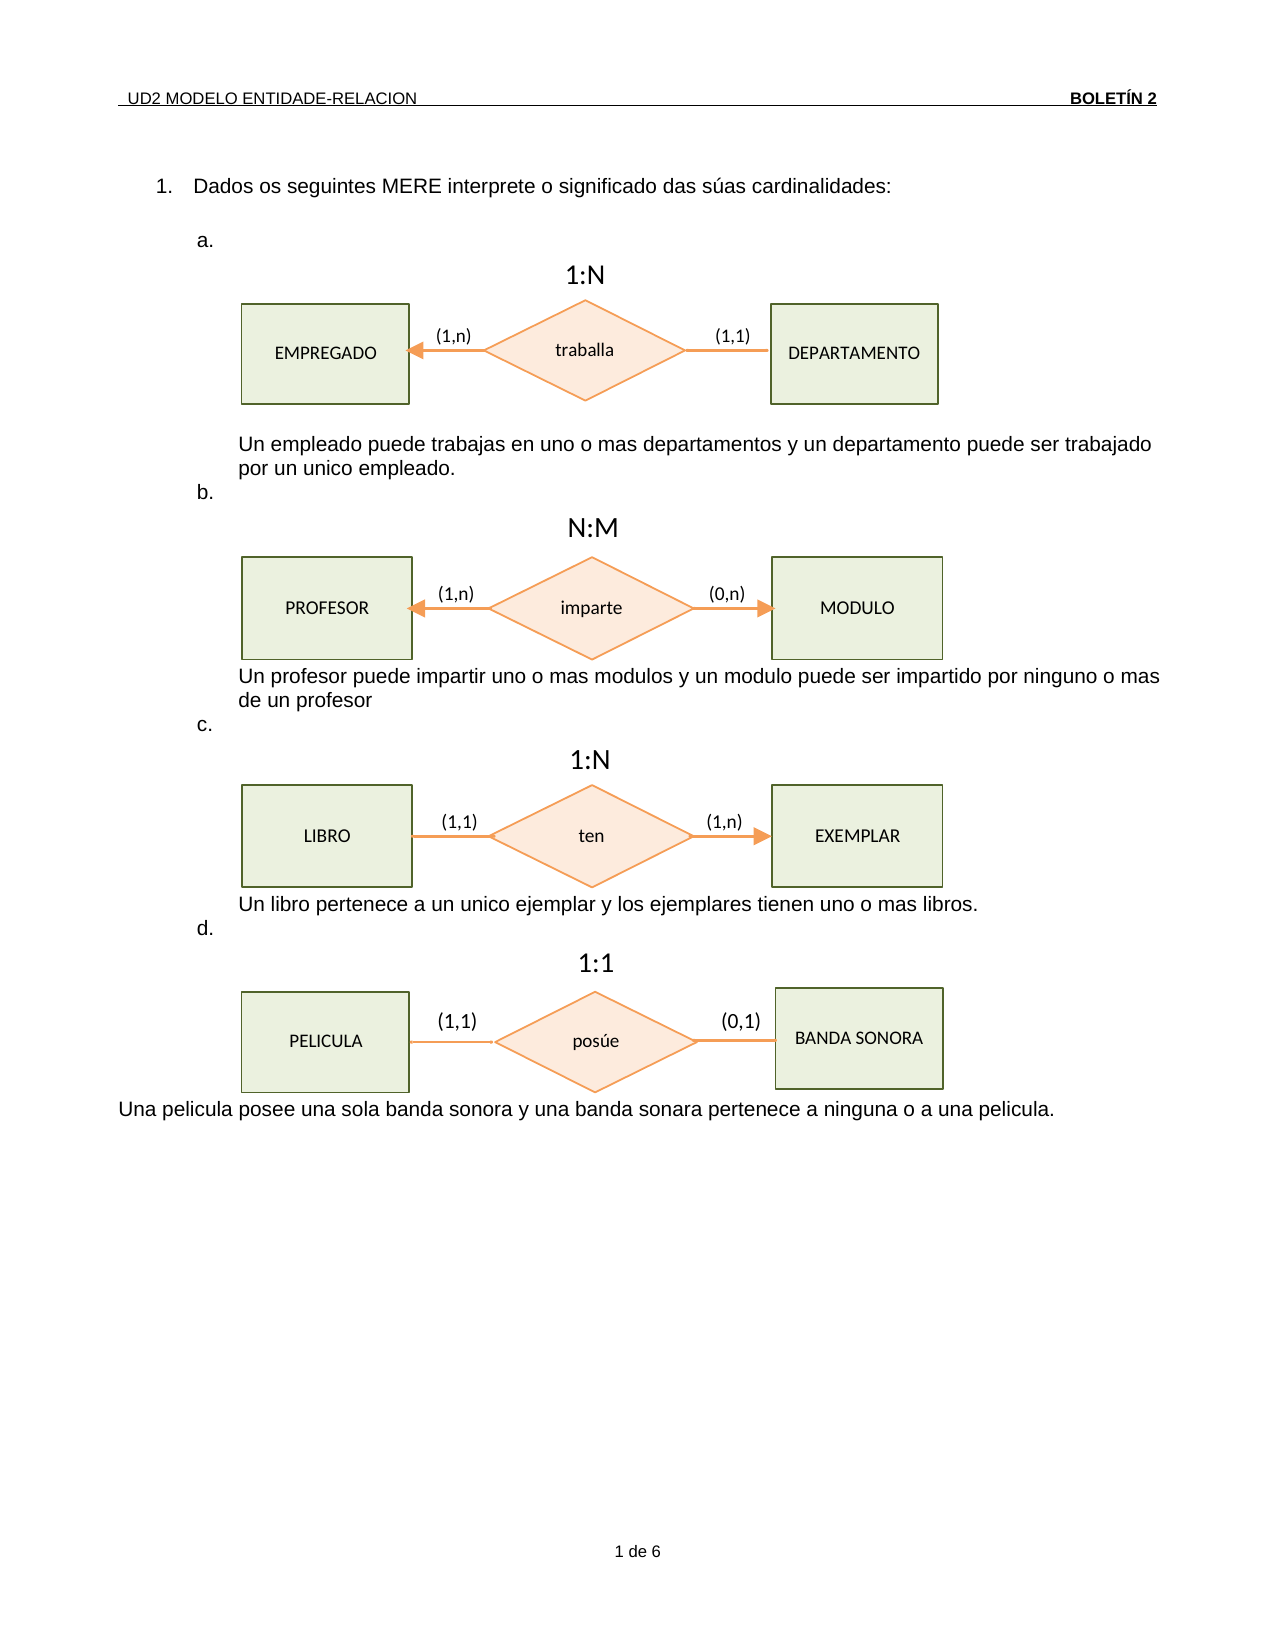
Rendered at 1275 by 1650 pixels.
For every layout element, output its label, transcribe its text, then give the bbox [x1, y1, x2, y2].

list Dados os seguintes MERE interprete o significado das súas cardinalidades: [156, 174, 1176, 198]
list Un empleado puede trabajas en uno o mas departamentos y un departamento puede ser trabajado por un unico empleado. [197, 432, 1176, 480]
text Una pelicula posee una sola banda sonora y una banda sonara pertenece a ninguna o a una pelicula. [118, 1097, 1176, 1121]
list Un libro pertenece a un unico ejemplar y los ejemplares tienen uno o mas libros. [197, 892, 1176, 916]
list Un profesor puede impartir uno o mas modulos y un modulo puede ser impartido por ninguno o mas de un profesor [197, 664, 1176, 712]
